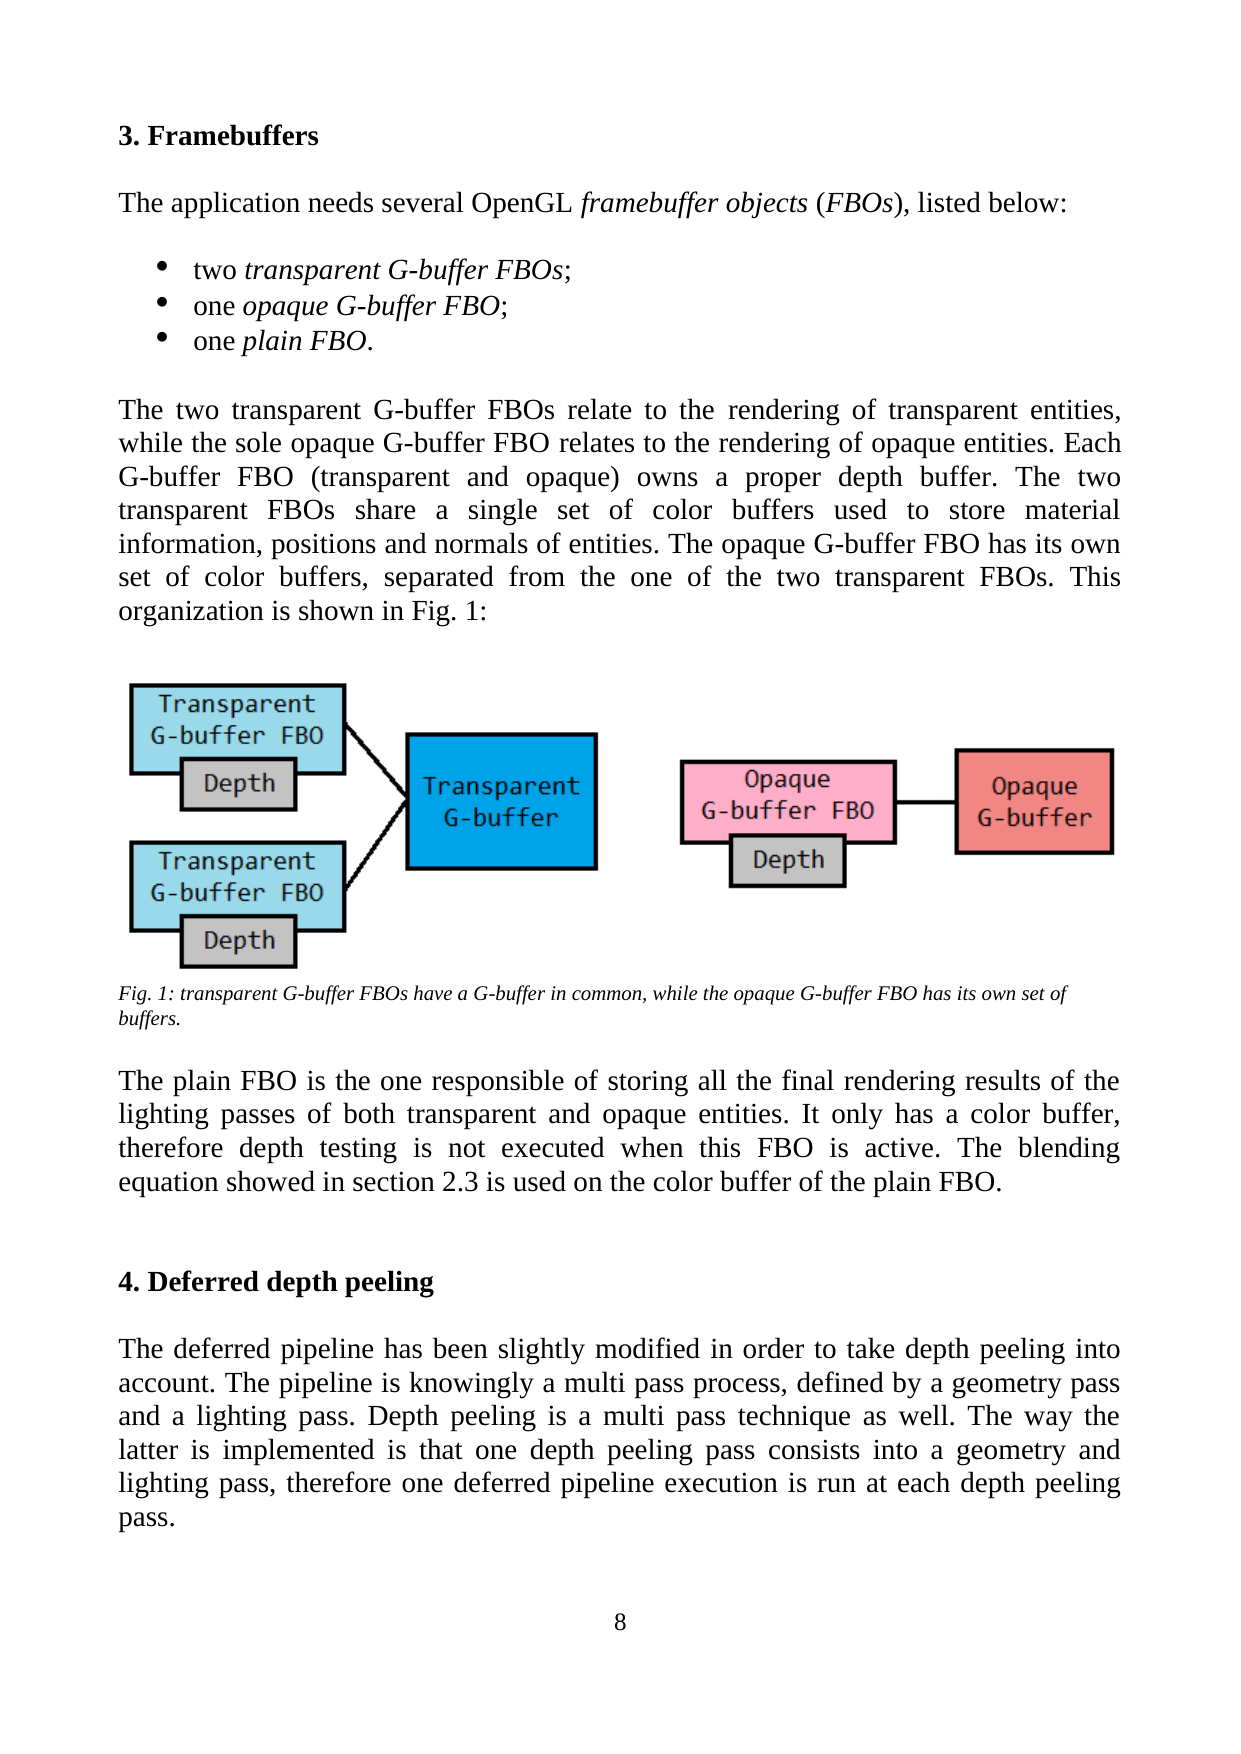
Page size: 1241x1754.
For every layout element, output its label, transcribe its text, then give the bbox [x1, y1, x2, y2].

text The application needs several OpenGL framebuffer objects (FBOs), listed below: [118, 185, 1122, 219]
text 3. Framebuffers [118, 118, 1122, 152]
list one opaque G-buffer FBO; [156, 288, 1122, 323]
text The two transparent G-buffer FBOs relate to the rendering of transparent entities, while the sole opaque G-buffer FBO relates to the rendering of opaque entities. Each G-buffer FBO (transparent and opaque) owns a proper depth buffer. The two transparent FBOs share a single set of color buffers used to store material information, positions and normals of entities. The opaque G-buffer FBO has its own set of color buffers, separated from the one of the two transparent FBOs. This organization is shown in Fig. 1: [118, 392, 1122, 627]
text 4. Deferred depth peeling [118, 1264, 1122, 1298]
list one plain FBO. [156, 323, 1122, 358]
text Fig. 1: transparent G-buffer FBOs have a G-buffer in common, while the opaque G-buffer FBO has its own set of buffers. [118, 982, 1122, 1029]
list two transparent G-buffer FBOs; [156, 252, 1122, 288]
text The deferred pipeline has been slightly modified in order to take depth peeling into account. The pipeline is knowingly a multi pass process, defined by a geometry pass and a lighting pass. Depth peeling is a multi pass technique as well. The way the latter is implemented is that one depth peeling pass consists into a geometry and lighting pass, therefore one deferred pipeline execution is run at each depth peeling pass. [118, 1331, 1122, 1533]
text The plain FBO is the one responsible of storing all the final rendering results of the lighting passes of both transparent and opaque entities. It only has a color buffer, therefore depth testing is not executed when this FBO is active. The blending equation showed in section 2.3 is used on the color buffer of the plain FBO. [118, 1063, 1122, 1197]
picture [118, 672, 1123, 982]
